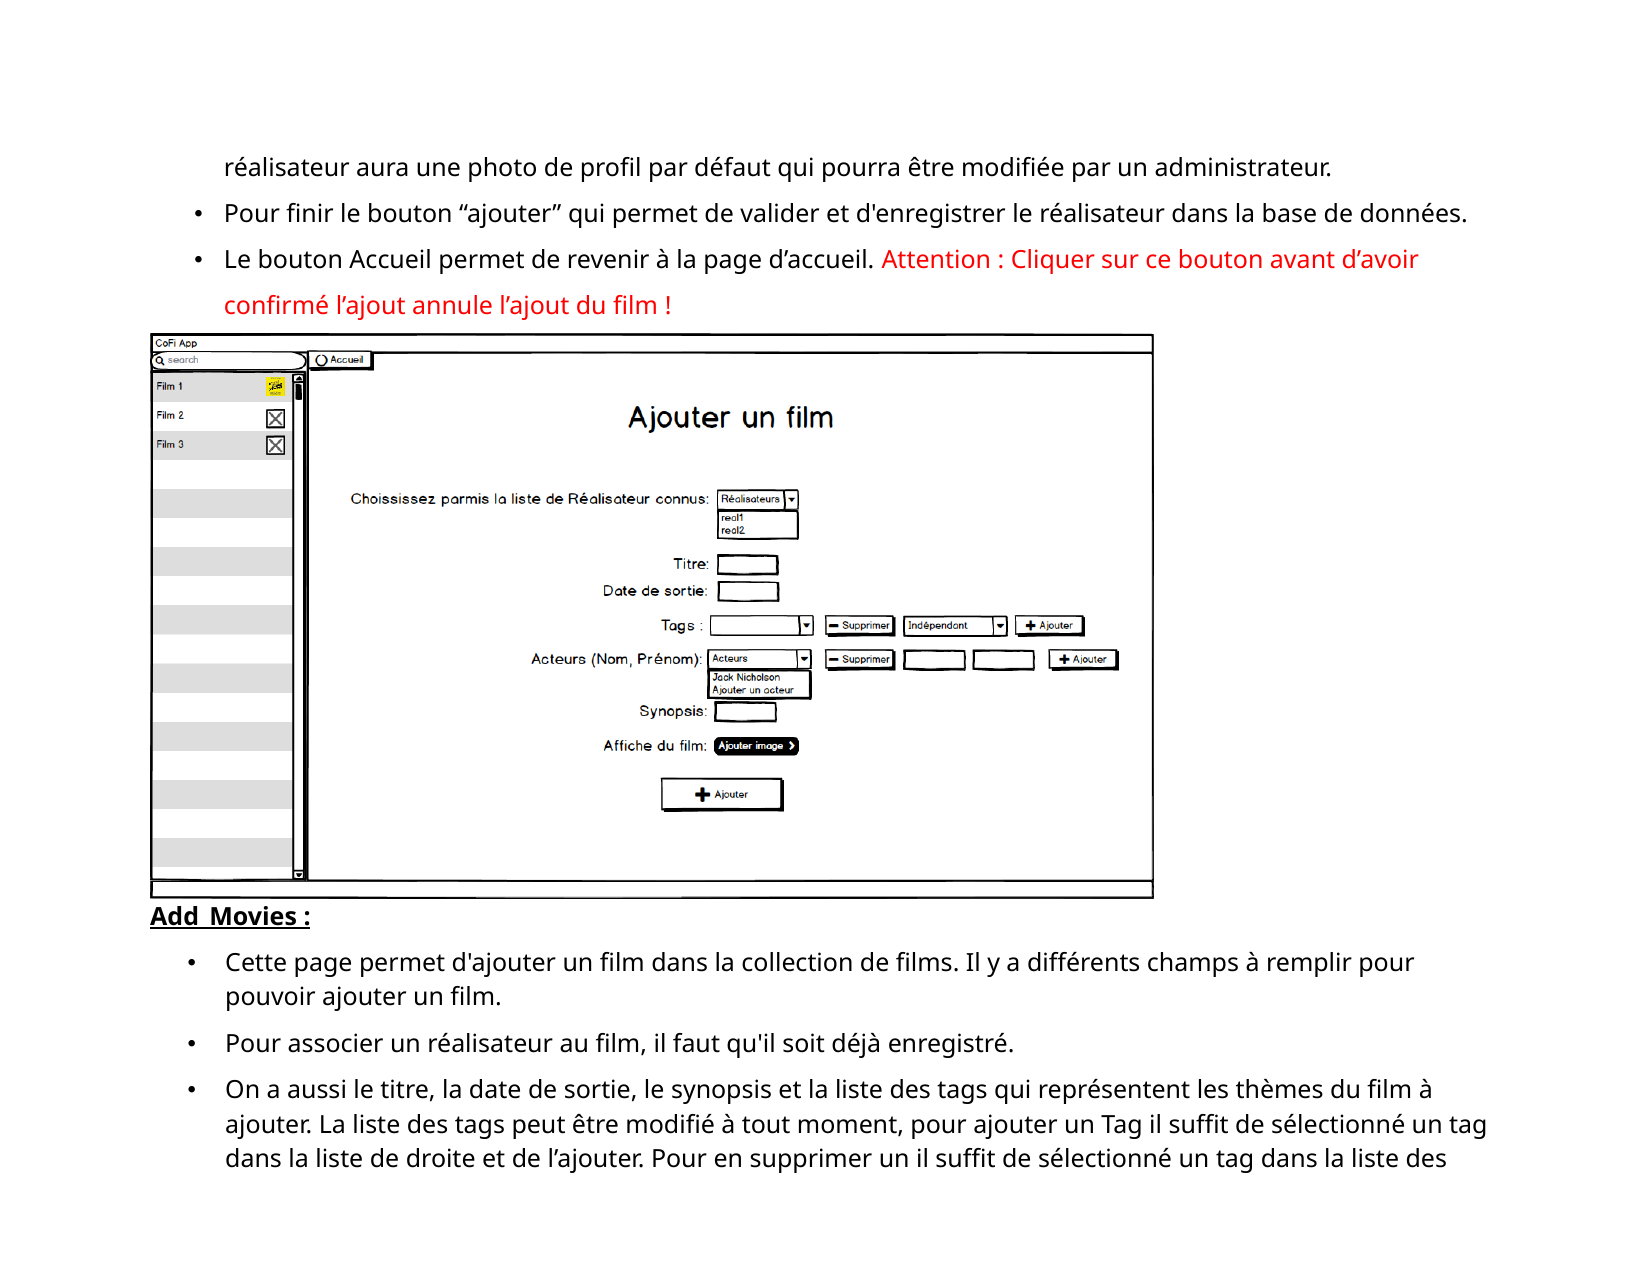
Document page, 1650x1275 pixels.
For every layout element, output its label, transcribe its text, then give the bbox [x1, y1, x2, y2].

list réalisateur aura une photo de profil par défaut qui pourra être modifiée par un administrateur. [194, 150, 1500, 184]
text Add_Movies : [150, 334, 1500, 932]
picture [150, 333, 1154, 899]
list Le bouton Accueil permet de revenir à la page d’accueil. Attention : Cliquer sur ce bouton avant d’avoir confirmé l’ajout annule l’ajout du film ! [194, 242, 1500, 322]
list Pour finir le bouton “ajouter” qui permet de valider et d'enregistrer le réalisateur dans la base de données. [194, 196, 1500, 230]
list Cette page permet d'ajouter un film dans la collection de films. Il y a différents champs à remplir pour pouvoir ajouter un film. [187, 945, 1500, 1013]
list On a aussi le titre, la date de sortie, le synopsis et la liste des tags qui représentent les thèmes du film à ajouter. La liste des tags peut être modifié à tout moment, pour ajouter un Tag il suffit de sélectionné un tag dans la liste de droite et de l’ajouter. Pour en supprimer un il suffit de sélectionné un tag dans la liste des [187, 1072, 1500, 1174]
list Pour associer un réalisateur au film, il faut qu'il soit déjà enregistré. [187, 1026, 1500, 1060]
